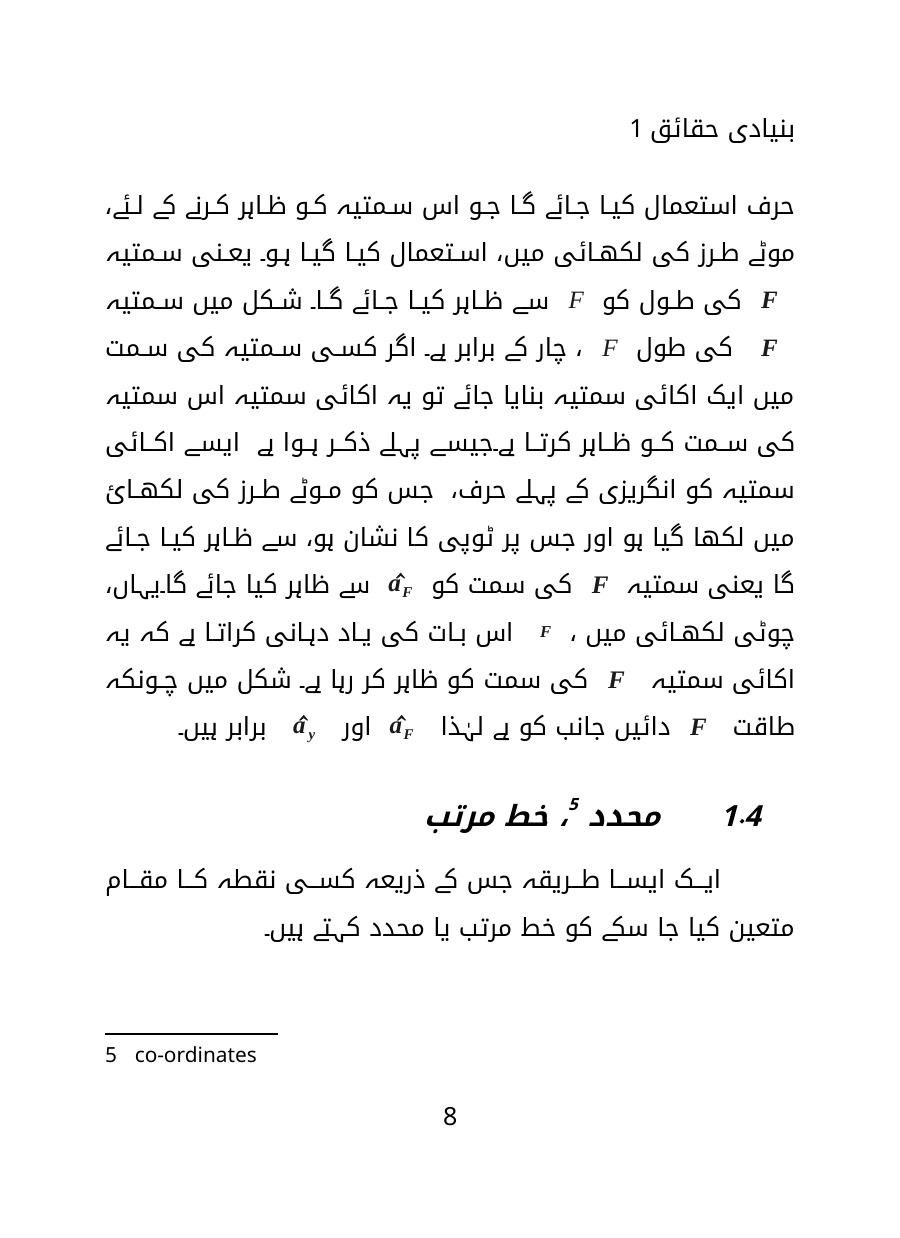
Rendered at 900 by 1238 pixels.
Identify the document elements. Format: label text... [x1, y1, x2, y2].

text ایک ایسا طریقہ جس کے ذریعہ کسی نقطہ کا مقام متعین کیا جا سکے کو خط مرتب یا محدد کہتے ہیں۔ [105, 856, 795, 951]
text وہ خط جس کا طول اور سمت معین ہو، اسے سمتیہ کہتے ہیں۔ سمتیہ کو انگریزی یا لاطینی زبان کے چھوٹے یا بڑے حروف، جن کو موٹے طرز کی لکھائی میں لکھا گیا ہو، سے ظاہر کیا جائے گا، مثلاً طاقت کو سے ظاہر کیا جائے گا۔یہاں شکل 1.1 سے رجوع کرنا بہتر ہے۔ ایک ایسا سمتیہ جس کی طول ایک ہو، کو اکائی سمتیہ کہتے ہیں۔ اس کتاب میں اکائی سمتیہ کو انگریزی کے پہلے حرف جس کو موٹے طرز کی لکھائ میں لکھا گیا ہو اور جس پر ٹوپی کا نشان ہو سے ظاہر کیا جائے گا، مثلاً اکائی سمتیہخلاء کی تین عمودی سمتوں کو ظاہر کرتے ہیں۔میں، چوٹی لکھائی میں، اس بات کی یاد دہانی کراتا ہے کہ یہ سمتیہ خلاء کی سمت کو ظاہر کرتا ہے۔ اگر کسی سمتیہ کی طول اور اس کی سمت کو علیحدہ علیحدہ لکھنا ہو تو اس کے طول کو ظاہر کرنے کے لئے سادہ طرز کی لکھائ میں وہی حرف استعمال کیا جائے گا جو اس سمتیہ کو ظاہر کرنے کے لئے، موٹے طرز کی لکھائی میں، استعمال کیا گیا ہو۔ یعنی سمتیہکی طول کوسے ظاہر کیا جائے گا۔ شکل میں سمتیہ کی طول، چار کے برابر ہے۔ اگر کسی سمتیہ کی سمت میں ایک اکائی سمتیہ بنایا جائے تو یہ اکائی سمتیہ اس سمتیہ کی سمت کو ظاہر کرتا ہے۔جیسے پہلے ذکر ہوا ہے ایسے اکائی سمتیہ کو انگریزی کے پہلے حرف، جس کو موٹے طرز کی لکھائ میں لکھا گیا ہو اور جس پر ٹوپی کا نشان ہو، سے ظاہر کیا جائے گا یعنی سمتیہکی سمت کوسے ظاہر کیا جائے گا۔یہاں، چوٹی لکھائی میں ، اس بات کی یاد دہانی کراتا ہے کہ یہ اکائی سمتیہ کی سمت کو ظاہر کر رہا ہے۔ شکل میں چونکہ طاقت دائیں جانب کو ہے لہٰذا اور برابر ہیں۔ [105, 182, 795, 751]
list co-ordinates [105, 1040, 795, 1068]
subtitle محدد ، خط مرتب [105, 789, 720, 844]
